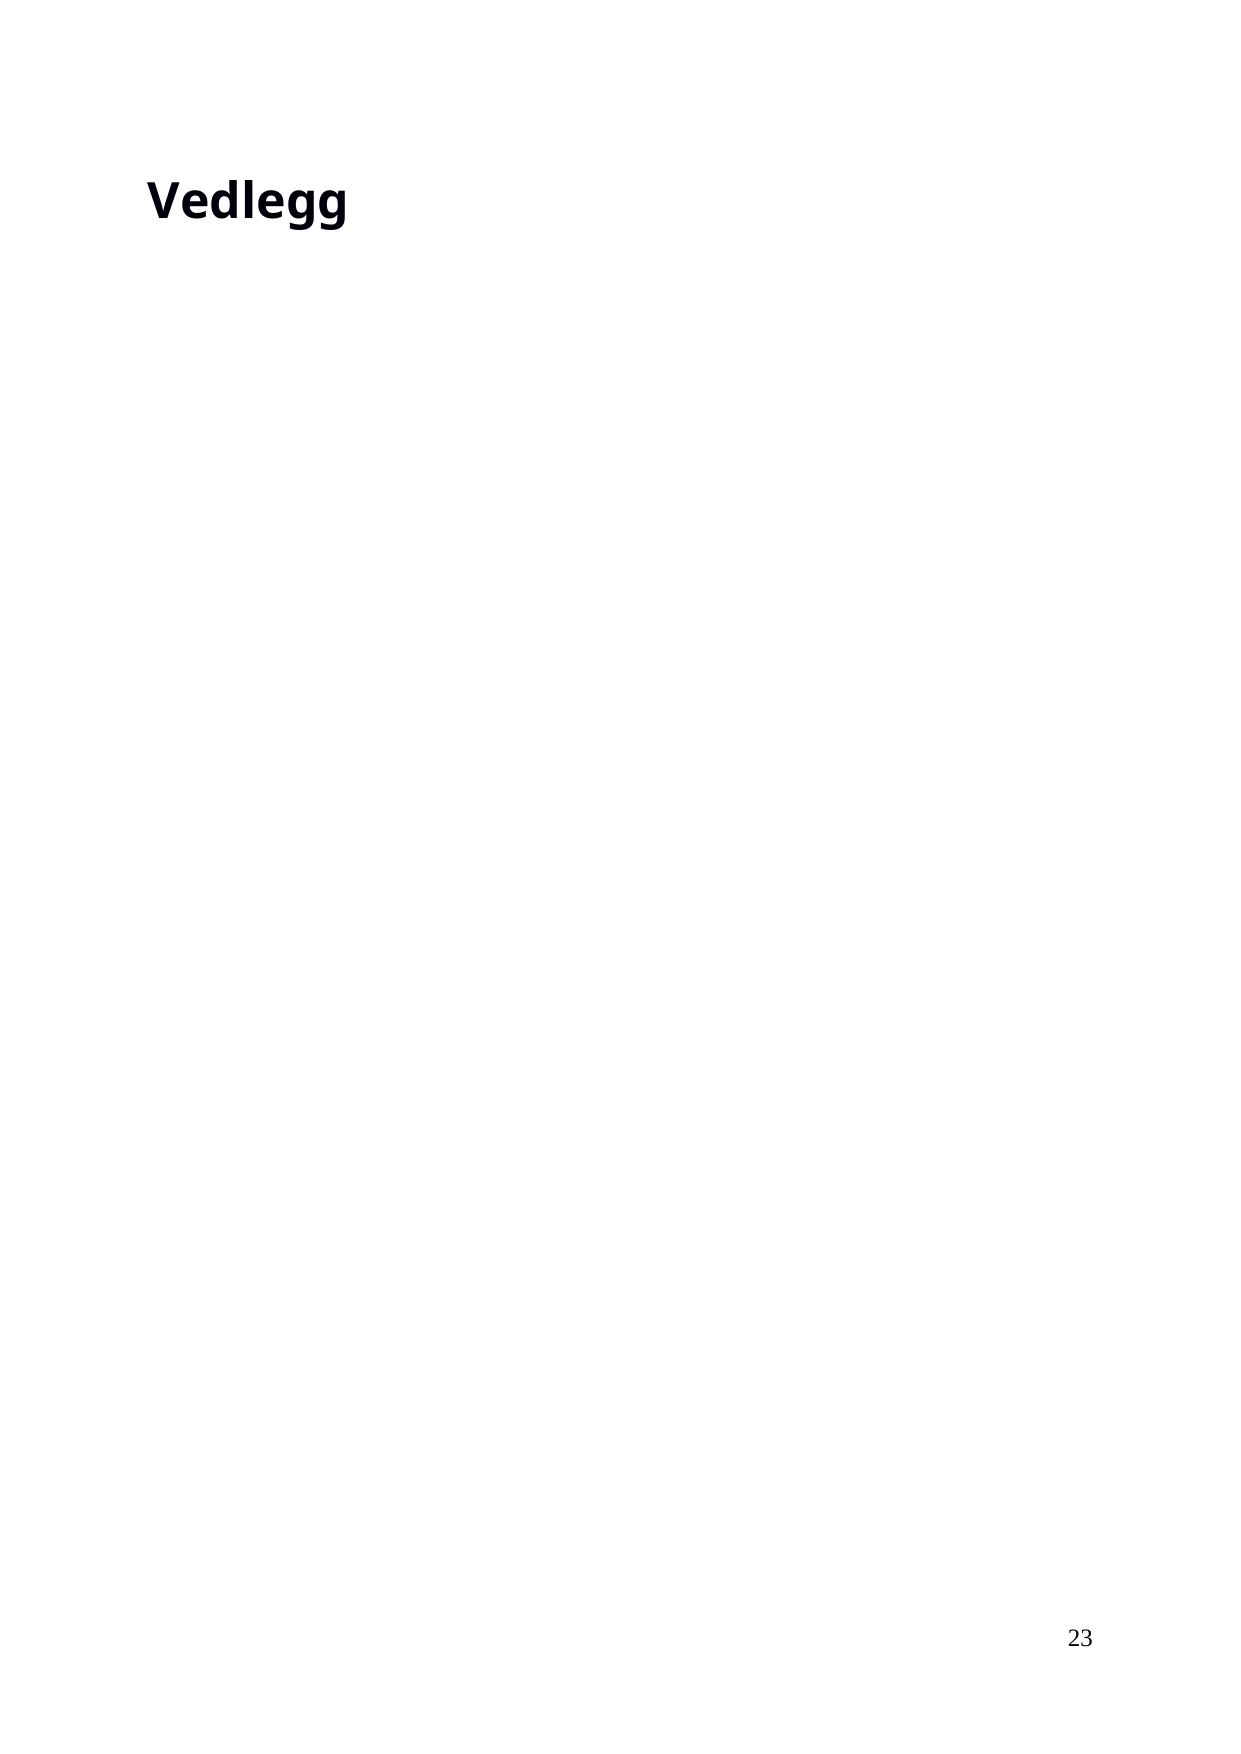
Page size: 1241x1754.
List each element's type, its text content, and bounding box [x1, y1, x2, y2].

subtitle Vedlegg [148, 165, 1092, 233]
